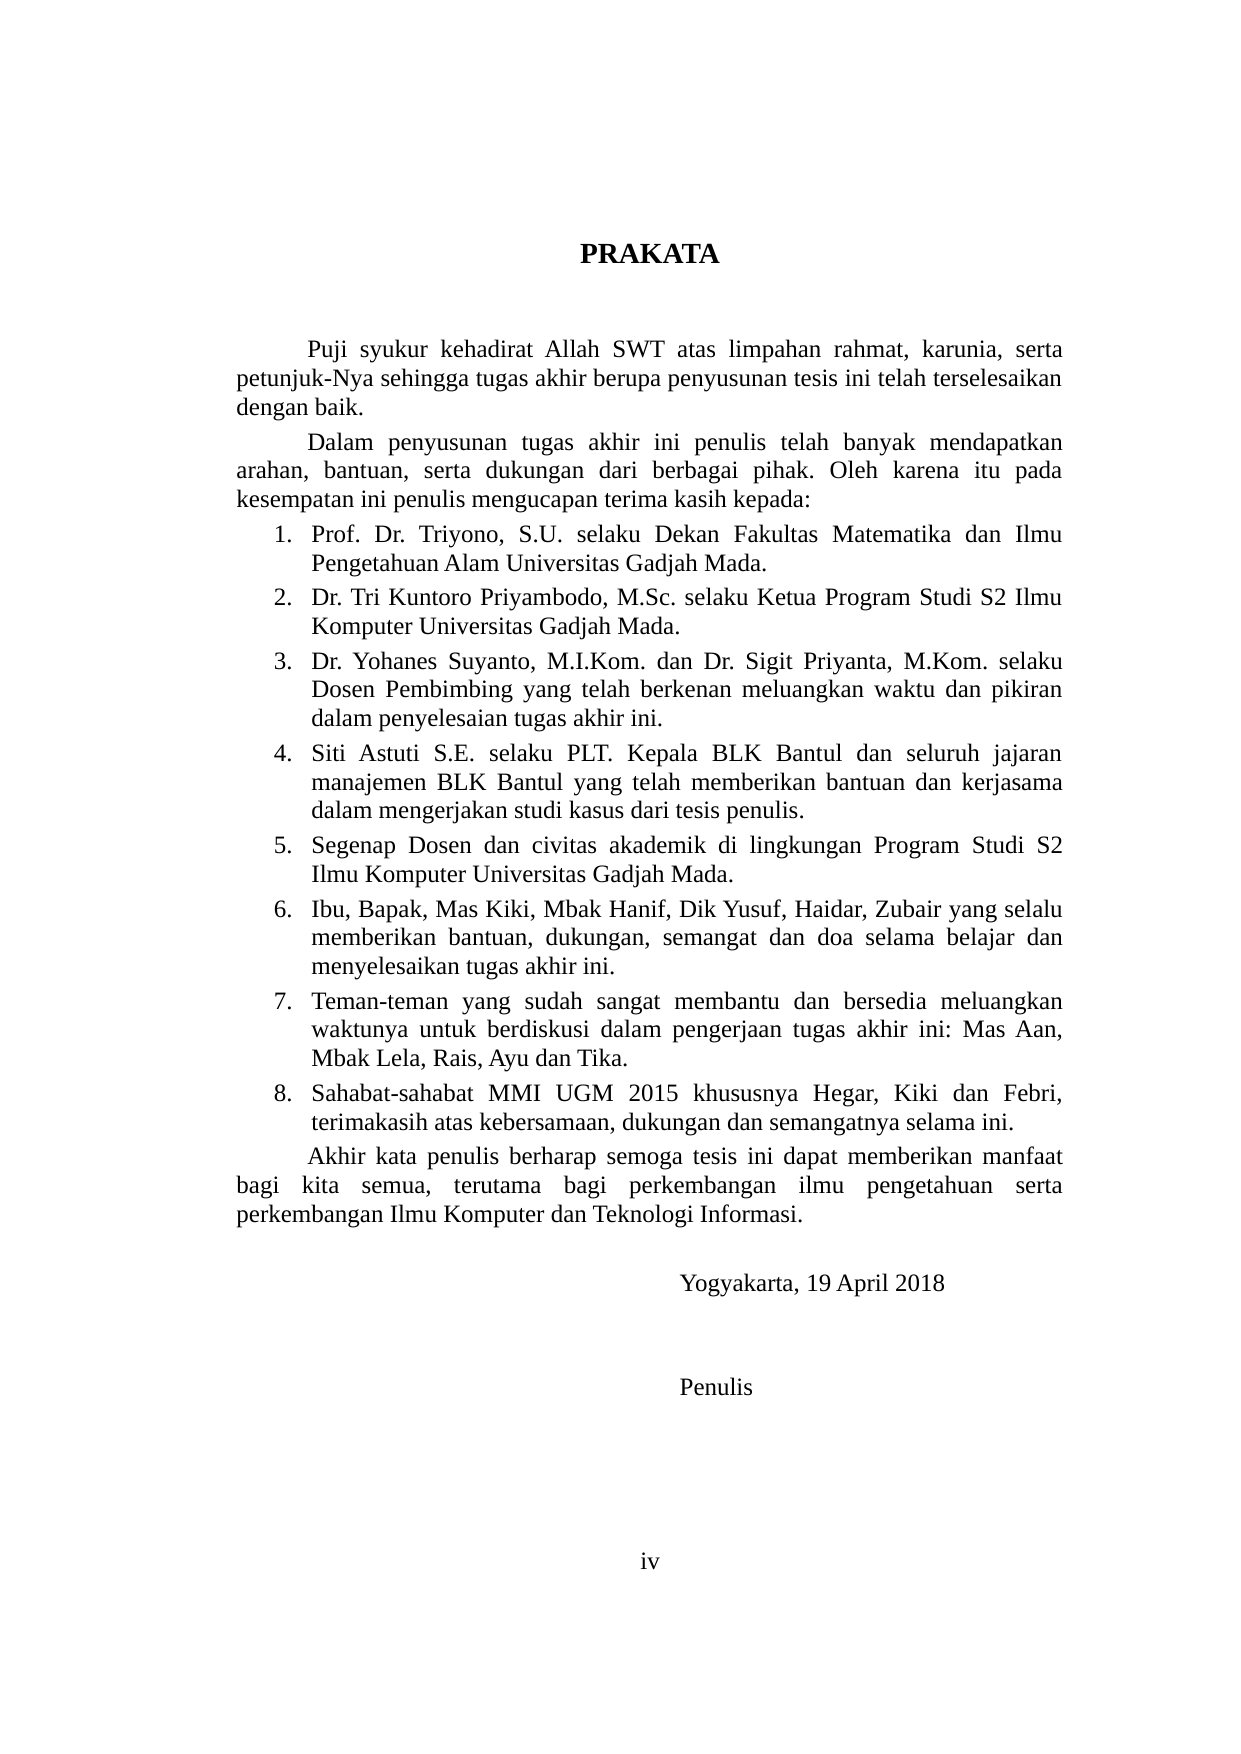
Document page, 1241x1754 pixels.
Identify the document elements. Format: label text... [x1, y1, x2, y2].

text Dalam penyusunan tugas akhir ini penulis telah banyak mendapatkan arahan, bantuan, serta dukungan dari berbagai pihak. Oleh karena itu pada kesempatan ini penulis mengucapan terima kasih kepada: [236, 427, 1063, 513]
list Dr. Tri Kuntoro Priyambodo, M.Sc. selaku Ketua Program Studi S2 Ilmu Komputer Universitas Gadjah Mada. [274, 582, 1063, 640]
text Akhir kata penulis berharap semoga tesis ini dapat memberikan manfaat bagi kita semua, terutama bagi perkembangan ilmu pengetahuan serta perkembangan Ilmu Komputer dan Teknologi Informasi. [236, 1141, 1063, 1228]
list Ibu, Bapak, Mas Kiki, Mbak Hanif, Dik Yusuf, Haidar, Zubair yang selalu memberikan bantuan, dukungan, semangat dan doa selama belajar dan menyelesaikan tugas akhir ini. [274, 894, 1063, 980]
list Dr. Yohanes Suyanto, M.I.Kom. dan Dr. Sigit Priyanta, M.Kom. selaku Dosen Pembimbing yang telah berkenan meluangkan waktu dan pikiran dalam penyelesaian tugas akhir ini. [274, 646, 1063, 732]
text Penulis [236, 1372, 1063, 1401]
text Yogyakarta, 19 April 2018 [236, 1268, 1063, 1297]
list Siti Astuti S.E. selaku PLT. Kepala BLK Bantul dan seluruh jajaran manajemen BLK Bantul yang telah memberikan bantuan dan kerjasama dalam mengerjakan studi kasus dari tesis penulis. [274, 738, 1063, 824]
list Segenap Dosen dan civitas akademik di lingkungan Program Studi S2 Ilmu Komputer Universitas Gadjah Mada. [274, 830, 1063, 888]
list Prof. Dr. Triyono, S.U. selaku Dekan Fakultas Matematika dan Ilmu Pengetahuan Alam Universitas Gadjah Mada. [274, 519, 1063, 576]
text Puji syukur kehadirat Allah SWT atas limpahan rahmat, karunia, serta petunjuk-Nya sehingga tugas akhir berupa penyusunan tesis ini telah terselesaikan dengan baik. [236, 334, 1063, 421]
list Sahabat-sahabat MMI UGM 2015 khususnya Hegar, Kiki dan Febri, terimakasih atas kebersamaan, dukungan dan semangatnya selama ini. [274, 1078, 1063, 1136]
subtitle prakata [236, 236, 1063, 270]
list Teman-teman yang sudah sangat membantu dan bersedia meluangkan waktunya untuk berdiskusi dalam pengerjaan tugas akhir ini: Mas Aan, Mbak Lela, Rais, Ayu dan Tika. [274, 986, 1063, 1072]
